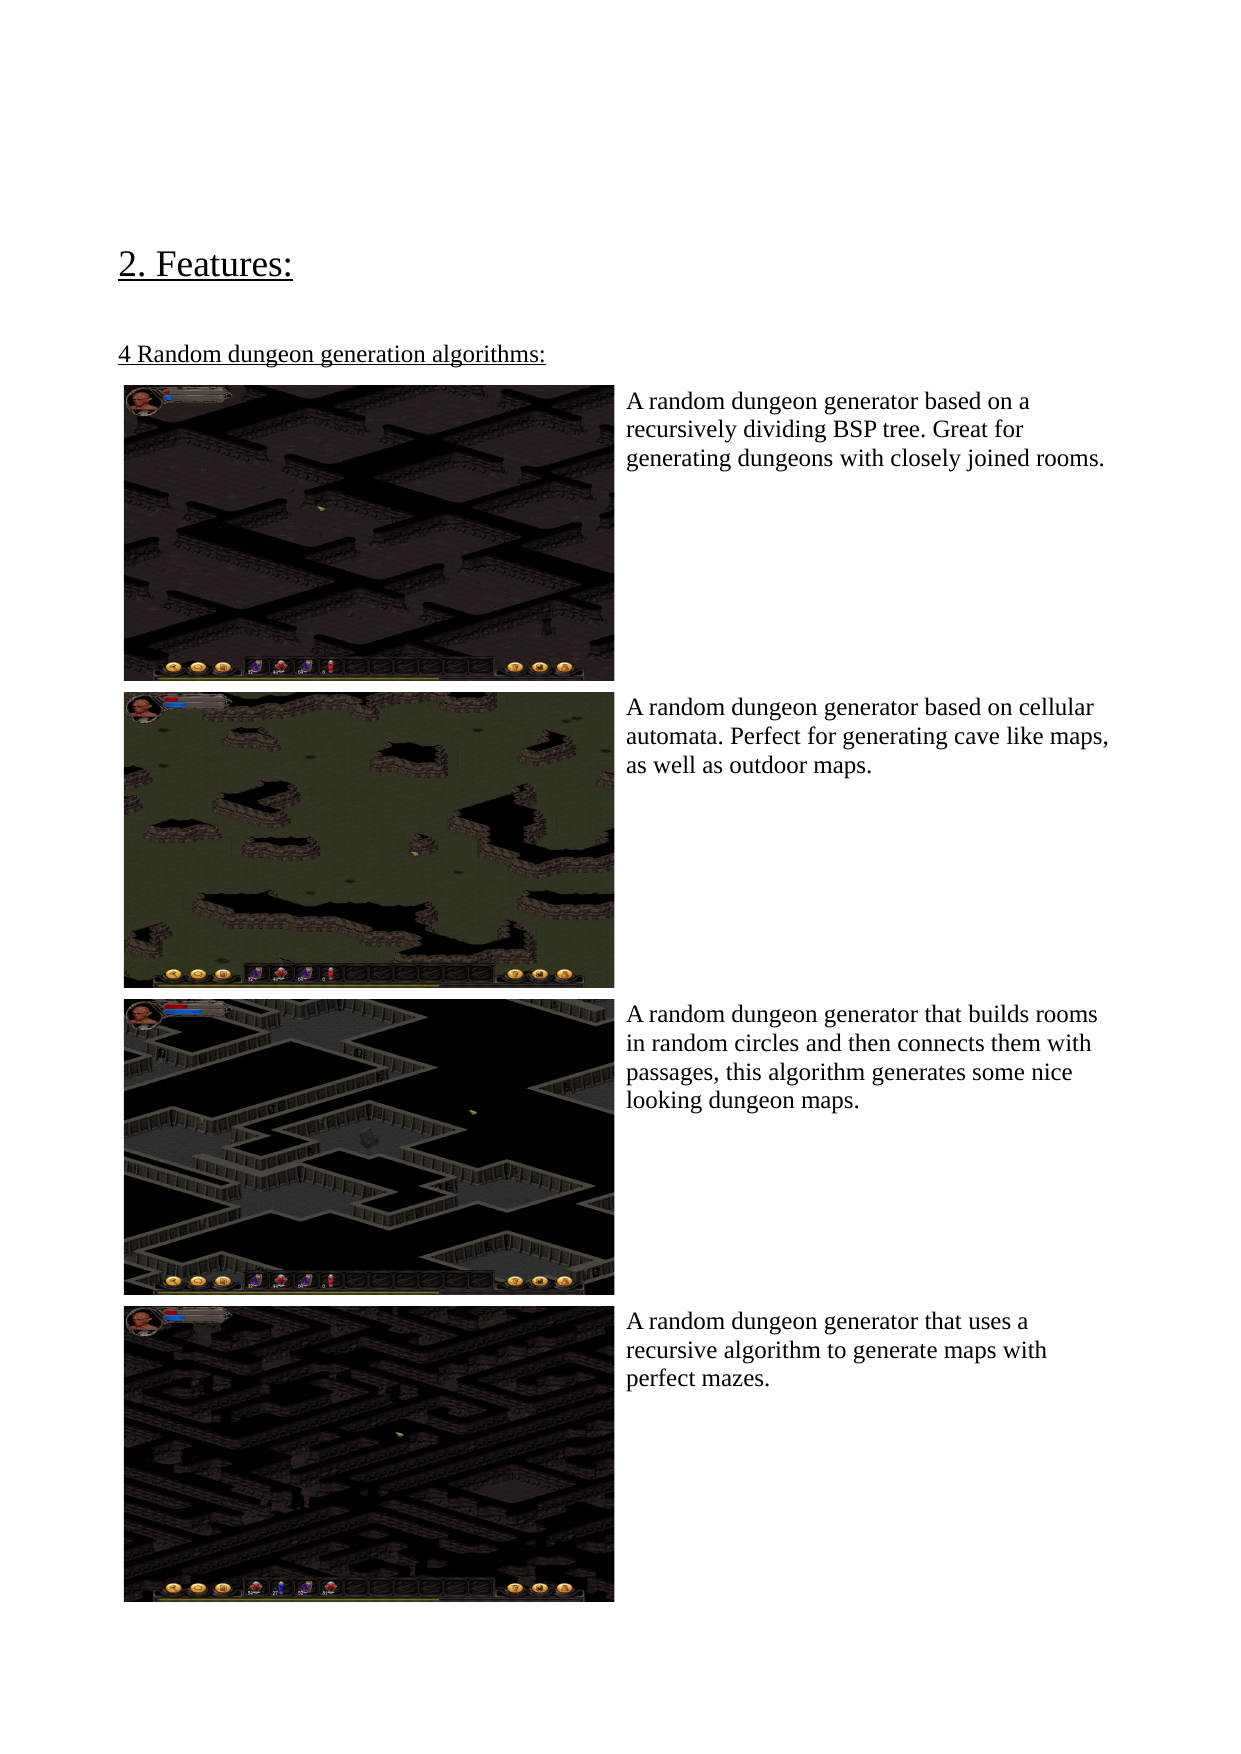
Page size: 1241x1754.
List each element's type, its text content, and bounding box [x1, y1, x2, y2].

table_cell [118, 687, 620, 993]
text 2. Features: [118, 242, 1122, 285]
table_cell A random dungeon generator that builds rooms in random circles and then connects them with passages, this algorithm generates some nice looking dungeon maps. [620, 994, 1122, 1300]
picture [123, 385, 615, 681]
text 4 Random dungeon generation algorithms: [118, 339, 1122, 367]
table_cell A random dungeon generator that uses a recursive algorithm to generate maps with perfect mazes. [620, 1300, 1122, 1607]
table_cell A random dungeon generator based on cellular automata. Perfect for generating cave like maps, as well as outdoor maps. [620, 687, 1122, 993]
picture [123, 692, 615, 988]
table_cell [118, 1300, 620, 1607]
picture [123, 999, 615, 1295]
table_cell [118, 994, 620, 1300]
table_header [118, 380, 620, 687]
table_header A random dungeon generator based on a recursively dividing BSP tree. Great for generating dungeons with closely joined rooms. [620, 380, 1122, 687]
picture [123, 1306, 615, 1602]
